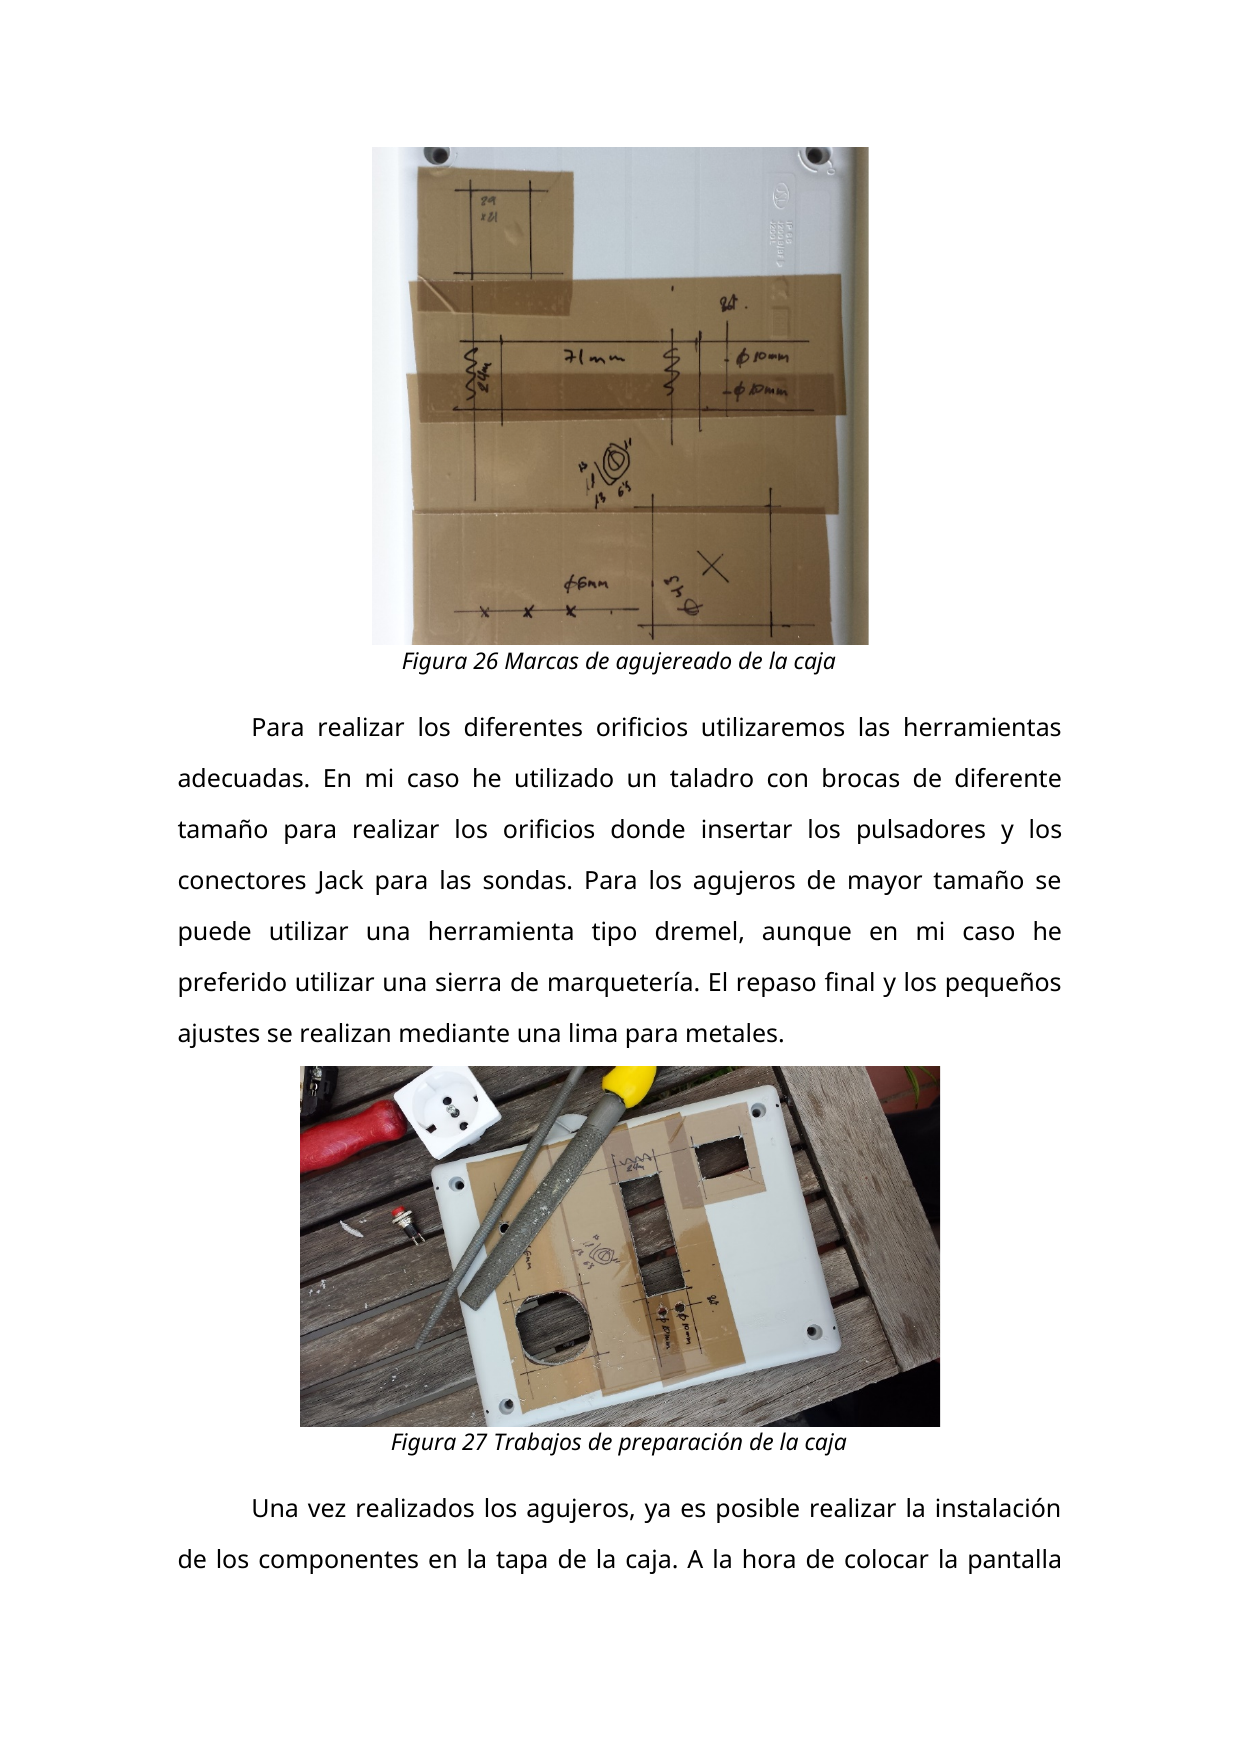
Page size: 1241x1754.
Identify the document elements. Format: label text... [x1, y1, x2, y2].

text Una vez realizados los agujeros, ya es posible realizar la instalación de los componentes en la tapa de la caja. A la hora de colocar la pantalla [177, 1491, 1063, 1576]
text Para realizar los diferentes orificios utilizaremos las herramientas adecuadas. En mi caso he utilizado un taladro con brocas de diferente tamaño para realizar los orificios donde insertar los pulsadores y los conectores Jack para las sondas. Para los agujeros de mayor tamaño se puede utilizar una herramienta tipo dremel, aunque en mi caso he preferido utilizar una sierra de marquetería. El repaso final y los pequeños ajustes se realizan mediante una lima para metales. [177, 709, 1063, 1049]
text Figura 27 Trabajos de preparación de la caja [177, 1426, 1063, 1457]
text Figura 26 Marcas de agujereado de la caja [177, 644, 1063, 676]
